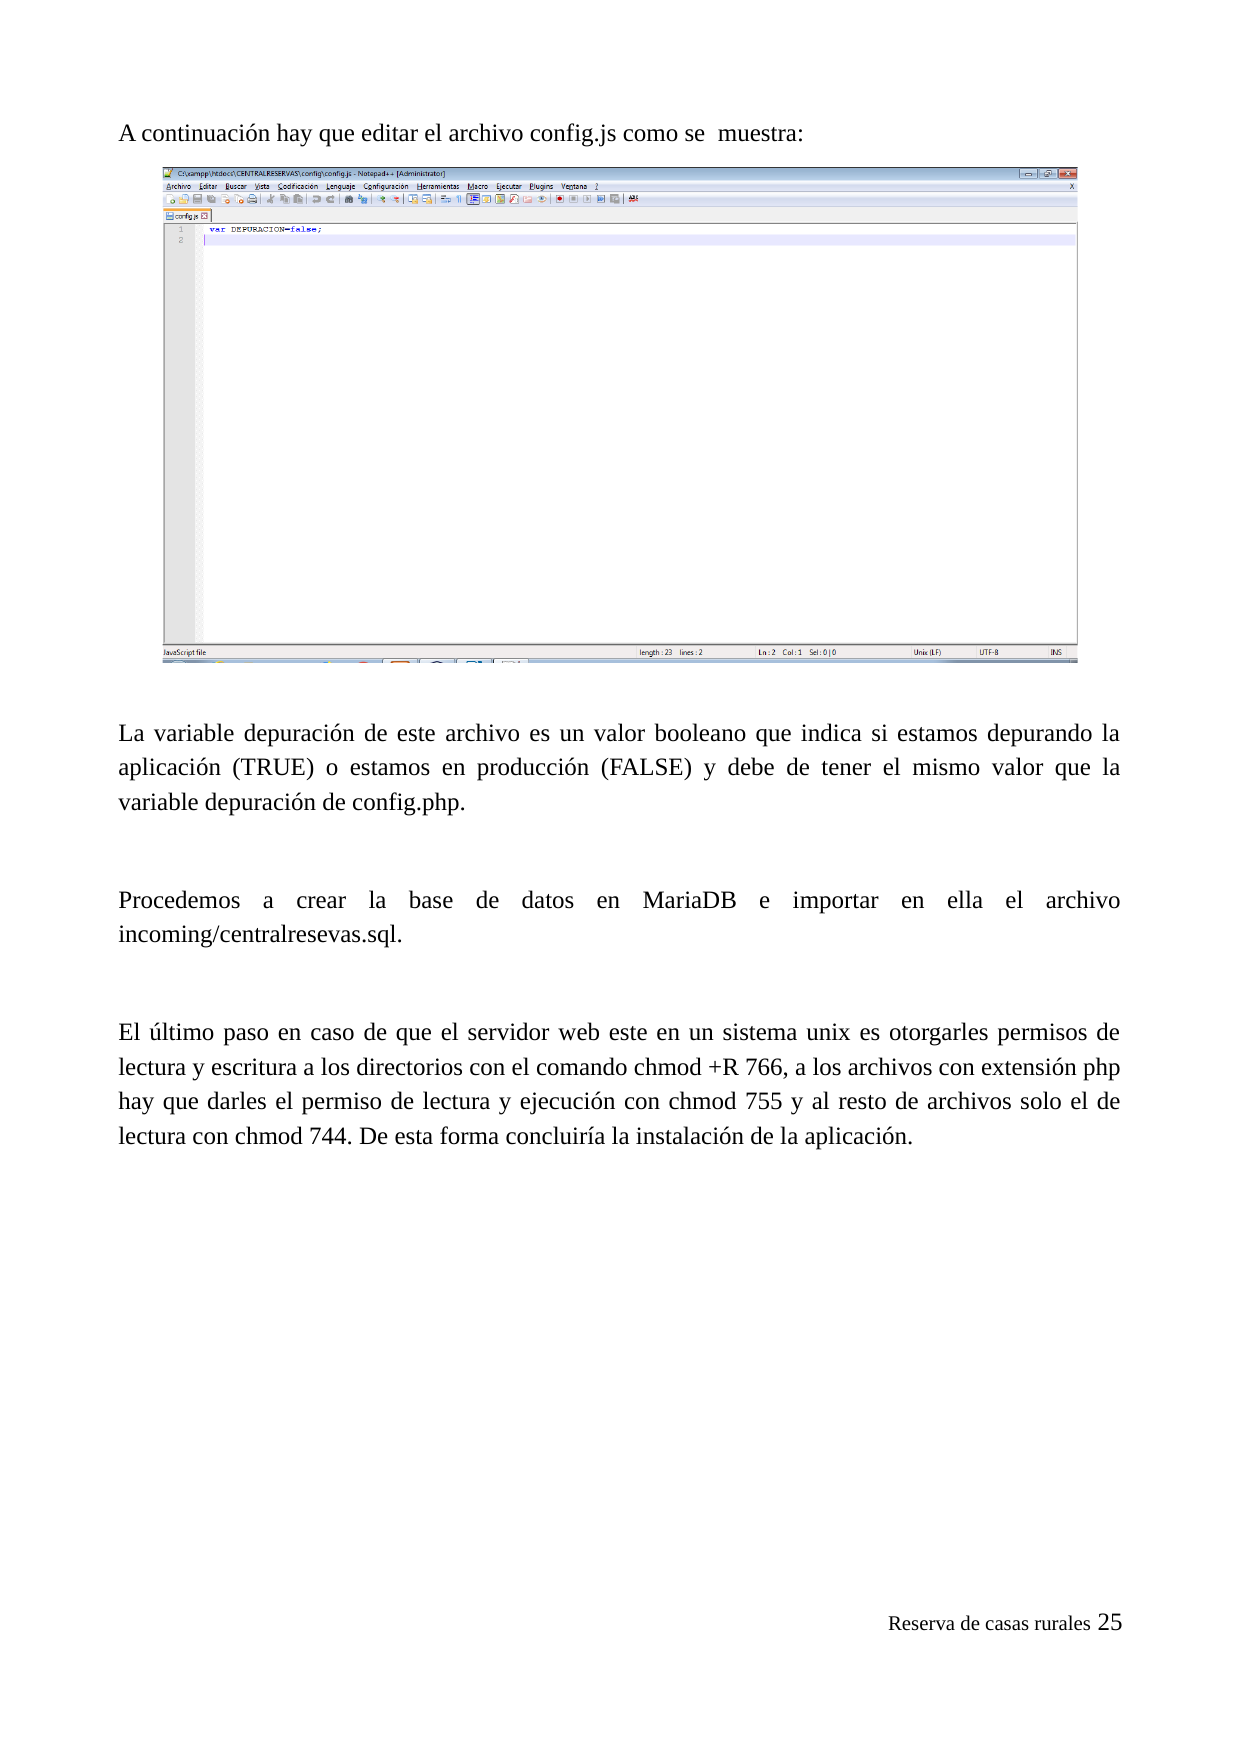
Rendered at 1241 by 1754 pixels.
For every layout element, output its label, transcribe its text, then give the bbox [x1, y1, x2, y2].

text A continuación hay que editar el archivo config.js como se muestra: [118, 118, 1122, 147]
picture [162, 167, 1078, 663]
text La variable depuración de este archivo es un valor booleano que indica si estamos depurando la aplicación (TRUE) o estamos en producción (FALSE) y debe de tener el mismo valor que la variable depuración de config.php. [118, 718, 1122, 815]
text El último paso en caso de que el servidor web este en un sistema unix es otorgarles permisos de lectura y escritura a los directorios con el comando chmod +R 766, a los archivos con extensión php hay que darles el permiso de lectura y ejecución con chmod 755 y al resto de archivos solo el de lectura con chmod 744. De esta forma concluiría la instalación de la aplicación. [118, 1017, 1122, 1149]
text Procedemos a crear la base de datos en MariaDB e importar en ella el archivo incoming/centralresevas.sql. [118, 885, 1122, 948]
